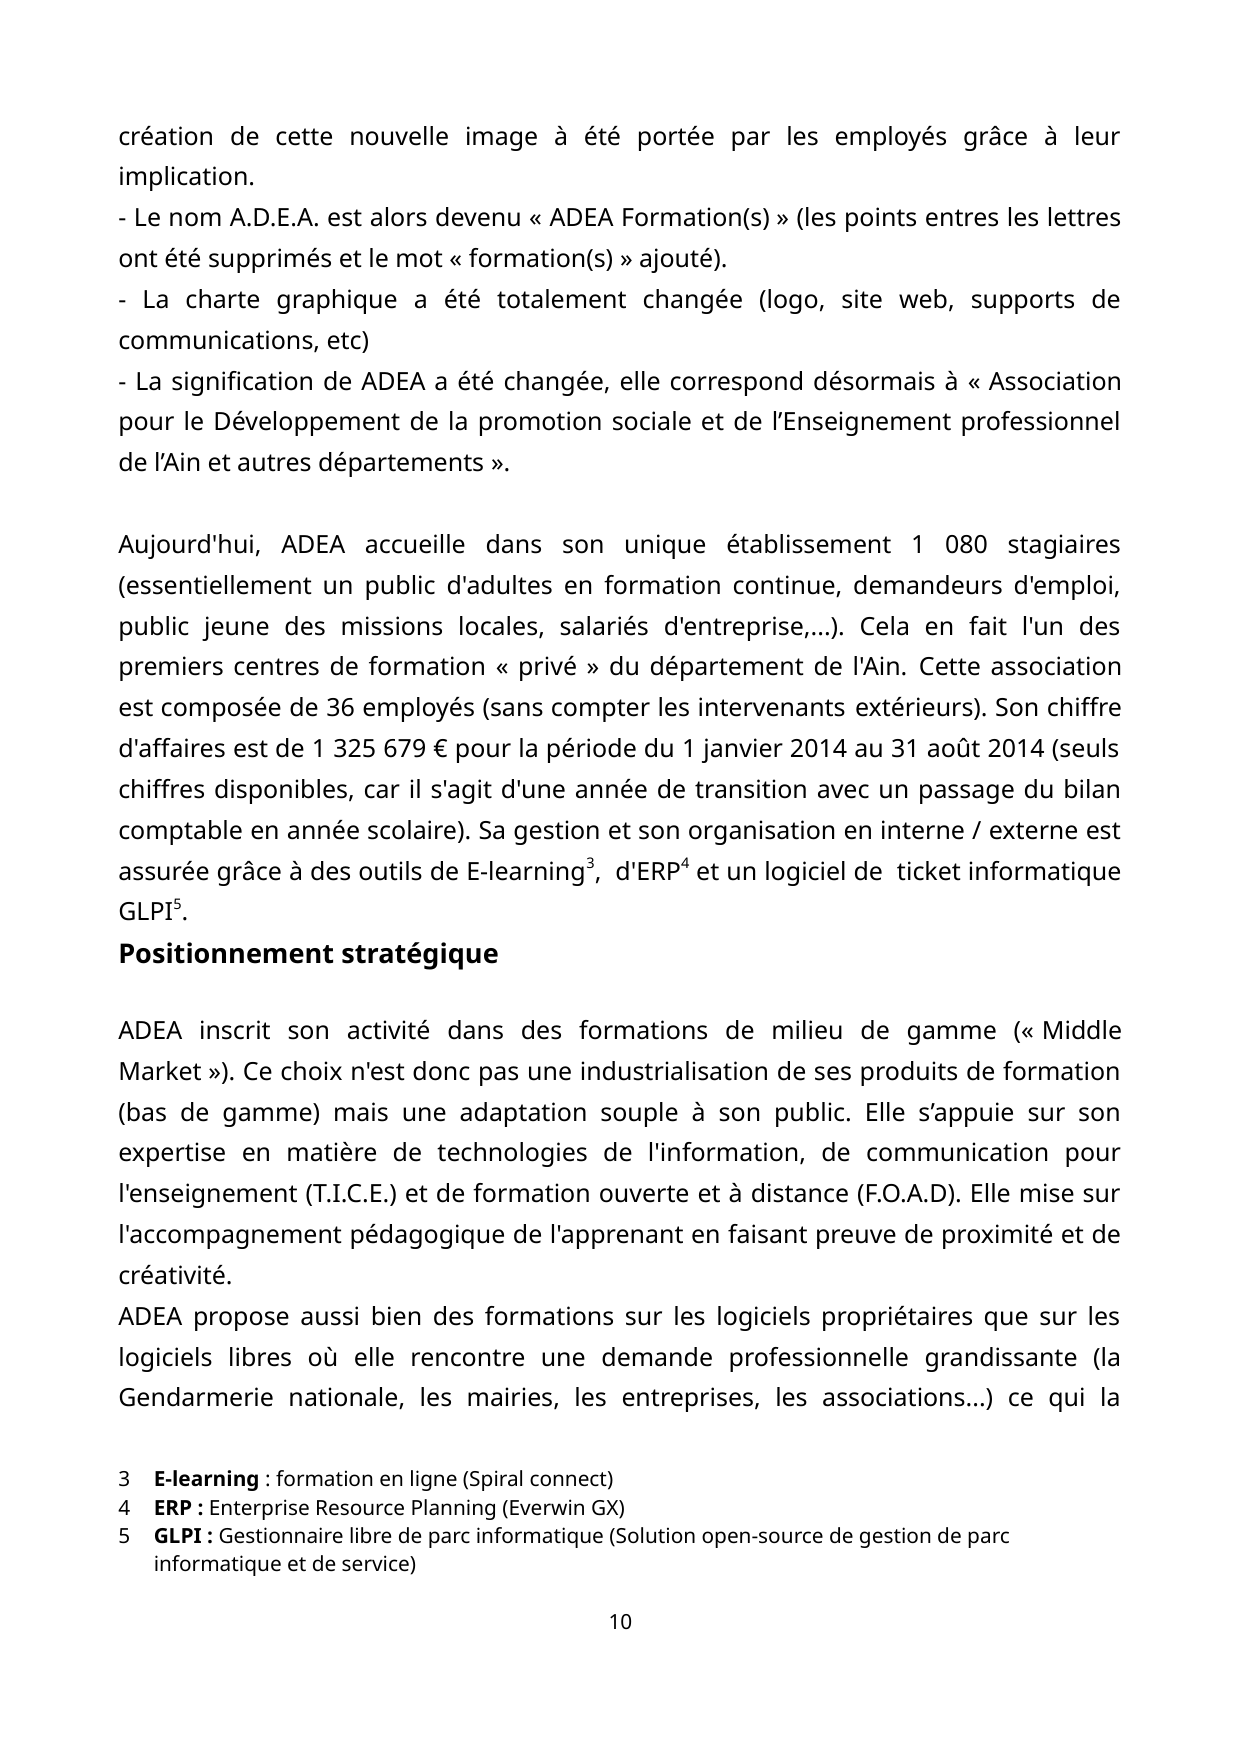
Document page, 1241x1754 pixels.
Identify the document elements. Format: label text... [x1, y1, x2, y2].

text ADEA propose aussi bien des formations sur les logiciels propriétaires que sur les logiciels libres où elle rencontre une demande professionnelle grandissante (la Gendarmerie nationale, les mairies, les entreprises, les associations...) ce qui la [118, 1298, 1122, 1414]
text création de cette nouvelle image à été portée par les employés grâce à leur implication. [118, 118, 1122, 193]
text Aujourd'hui, ADEA accueille dans son unique établissement 1 080 stagiaires (essentiellement un public d'adultes en formation continue, demandeurs d'emploi, public jeune des missions locales, salariés d'entreprise,...). Cela en fait l'un des premiers centres de formation « privé » du département de l'Ain. Cette association est composée de 36 employés (sans compter les intervenants extérieurs). Son chiffre d'affaires est de 1 325 679 € pour la période du 1 janvier 2014 au 31 août 2014 (seuls chiffres disponibles, car il s'agit d'une année de transition avec un passage du bilan comptable en année scolaire). Sa gestion et son organisation en interne / externe est assurée grâce à des outils de E-learning, d'ERP et un logiciel de ticket informatique GLPI. [118, 526, 1122, 928]
text ADEA inscrit son activité dans des formations de milieu de gamme (« Middle Market »). Ce choix n'est donc pas une industrialisation de ses produits de formation (bas de gamme) mais une adaptation souple à son public. Elle s’appuie sur son expertise en matière de technologies de l'information, de communication pour l'enseignement (T.I.C.E.) et de formation ouverte et à distance (F.O.A.D). Elle mise sur l'accompagnement pédagogique de l'apprenant en faisant preuve de proximité et de créativité. [118, 1012, 1122, 1292]
text - Le nom A.D.E.A. est alors devenu « ADEA Formation(s) » (les points entres les lettres ont été supprimés et le mot « formation(s) » ajouté). [118, 200, 1122, 275]
text ERP : Enterprise Resource Planning (Everwin GX) [118, 1493, 1122, 1521]
text - La charte graphique a été totalement changée (logo, site web, supports de communications, etc) [118, 281, 1122, 356]
subtitle Positionnement stratégique [118, 935, 1122, 972]
text - La signification de ADEA a été changée, elle correspond désormais à « Association pour le Développement de la promotion sociale et de l’Enseignement professionnel de l’Ain et autres départements ». [118, 363, 1122, 479]
text GLPI : Gestionnaire libre de parc informatique (Solution open-source de gestion de parc informatique et de service) [118, 1521, 1122, 1578]
text E-learning : formation en ligne (Spiral connect) [118, 1464, 1122, 1493]
